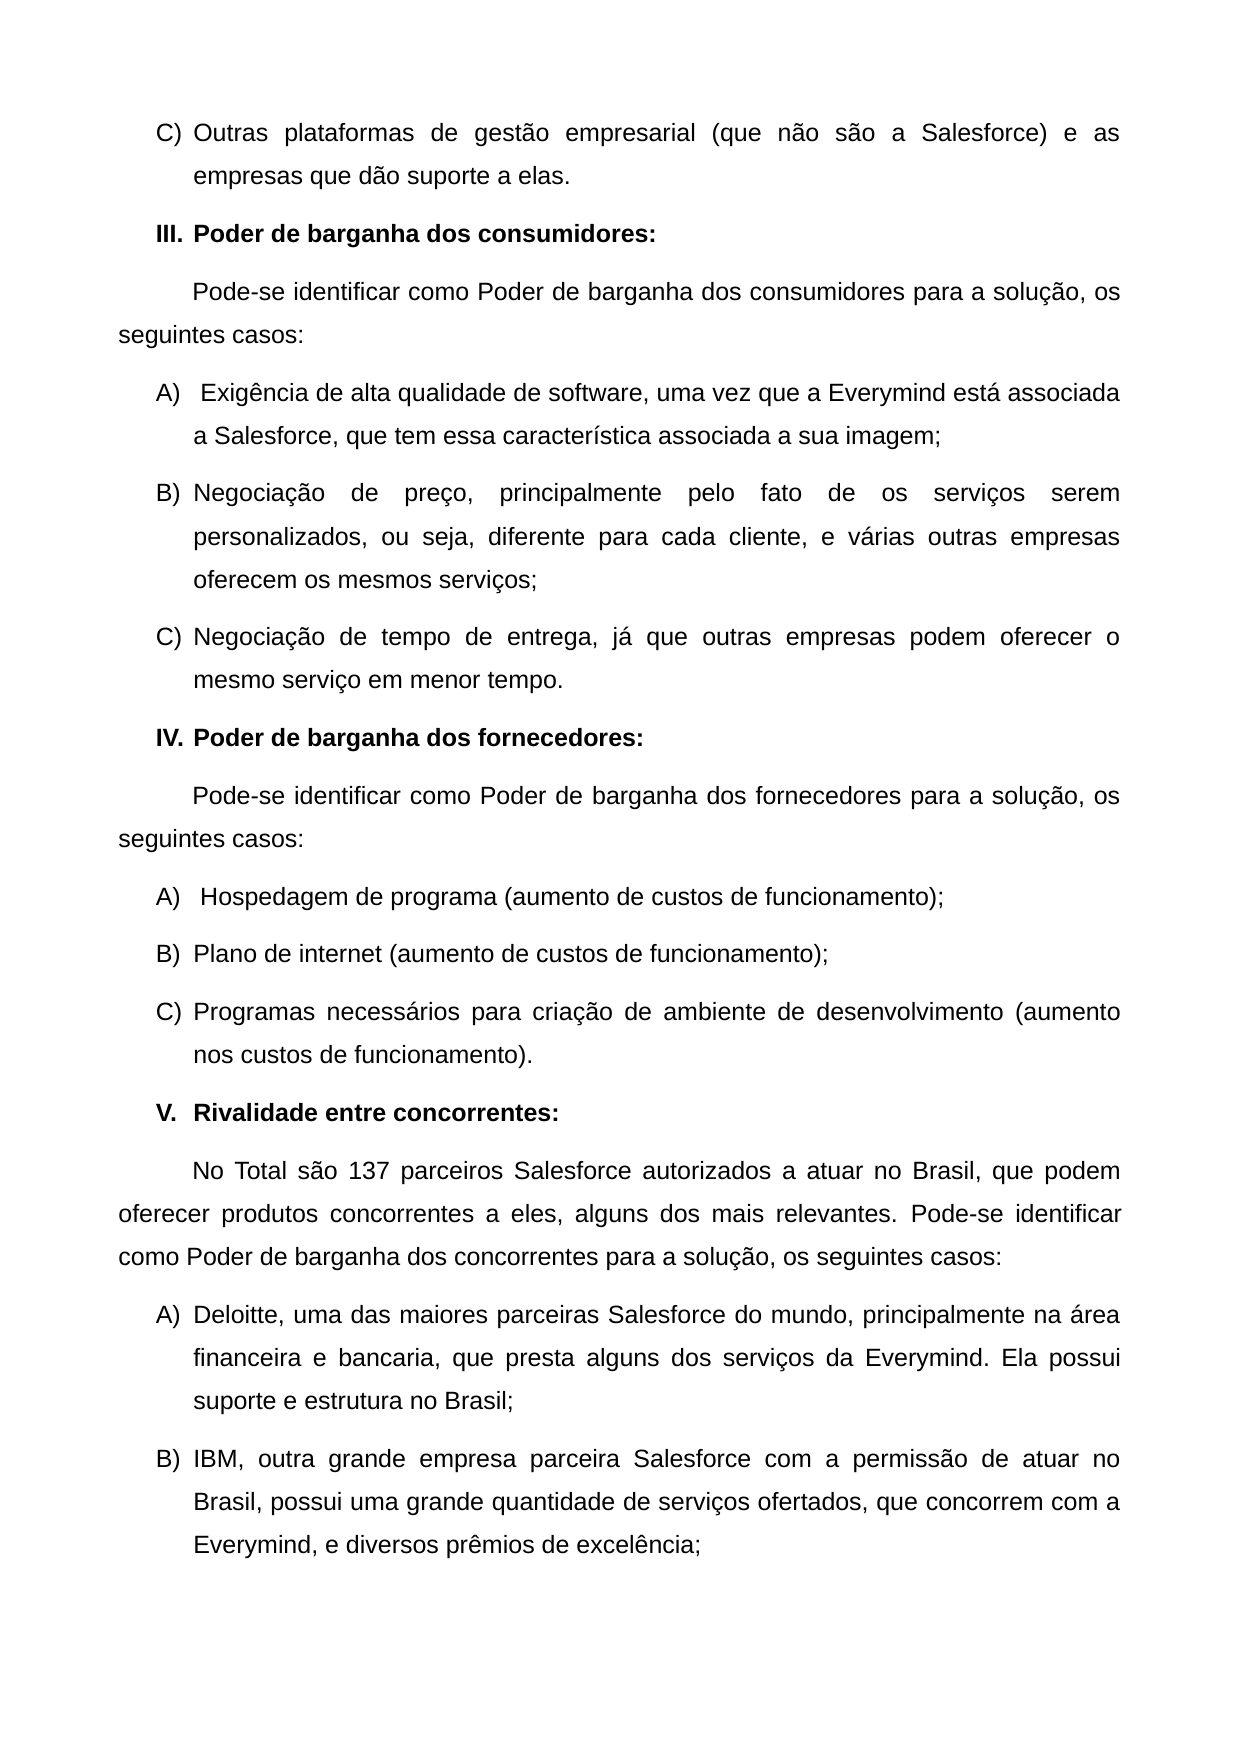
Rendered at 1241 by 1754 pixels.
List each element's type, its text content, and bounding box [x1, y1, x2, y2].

text No Total são 137 parceiros Salesforce autorizados a atuar no Brasil, que podem oferecer produtos concorrentes a eles, alguns dos mais relevantes. Pode-se identificar como Poder de barganha dos concorrentes para a solução, os seguintes casos: [118, 1156, 1122, 1271]
list Poder de barganha dos consumidores: [156, 219, 1122, 248]
list Programas necessários para criação de ambiente de desenvolvimento (aumento nos custos de funcionamento). [156, 997, 1122, 1069]
list Plano de internet (aumento de custos de funcionamento); [156, 939, 1122, 968]
list Deloitte, uma das maiores parceiras Salesforce do mundo, principalmente na área financeira e bancaria, que presta alguns dos serviços da Everymind. Ela possui suporte e estrutura no Brasil; [156, 1299, 1122, 1414]
list Rivalidade entre concorrentes: [156, 1098, 1122, 1127]
text Pode-se identificar como Poder de barganha dos consumidores para a solução, os seguintes casos: [118, 277, 1122, 348]
list Negociação de preço, principalmente pelo fato de os serviços serem personalizados, ou seja, diferente para cada cliente, e várias outras empresas oferecem os mesmos serviços; [156, 478, 1122, 593]
list IBM, outra grande empresa parceira Salesforce com a permissão de atuar no Brasil, possui uma grande quantidade de serviços ofertados, que concorrem com a Everymind, e diversos prêmios de excelência; [156, 1443, 1122, 1558]
list Poder de barganha dos fornecedores: [156, 723, 1122, 752]
list Negociação de tempo de entrega, já que outras empresas podem oferecer o mesmo serviço em menor tempo. [156, 622, 1122, 694]
list Exigência de alta qualidade de software, uma vez que a Everymind está associada a Salesforce, que tem essa característica associada a sua imagem; [156, 377, 1122, 449]
list Hospedagem de programa (aumento de custos de funcionamento); [156, 882, 1122, 910]
list Outras plataformas de gestão empresarial (que não são a Salesforce) e as empresas que dão suporte a elas. [156, 118, 1122, 190]
text Pode-se identificar como Poder de barganha dos fornecedores para a solução, os seguintes casos: [118, 781, 1122, 853]
